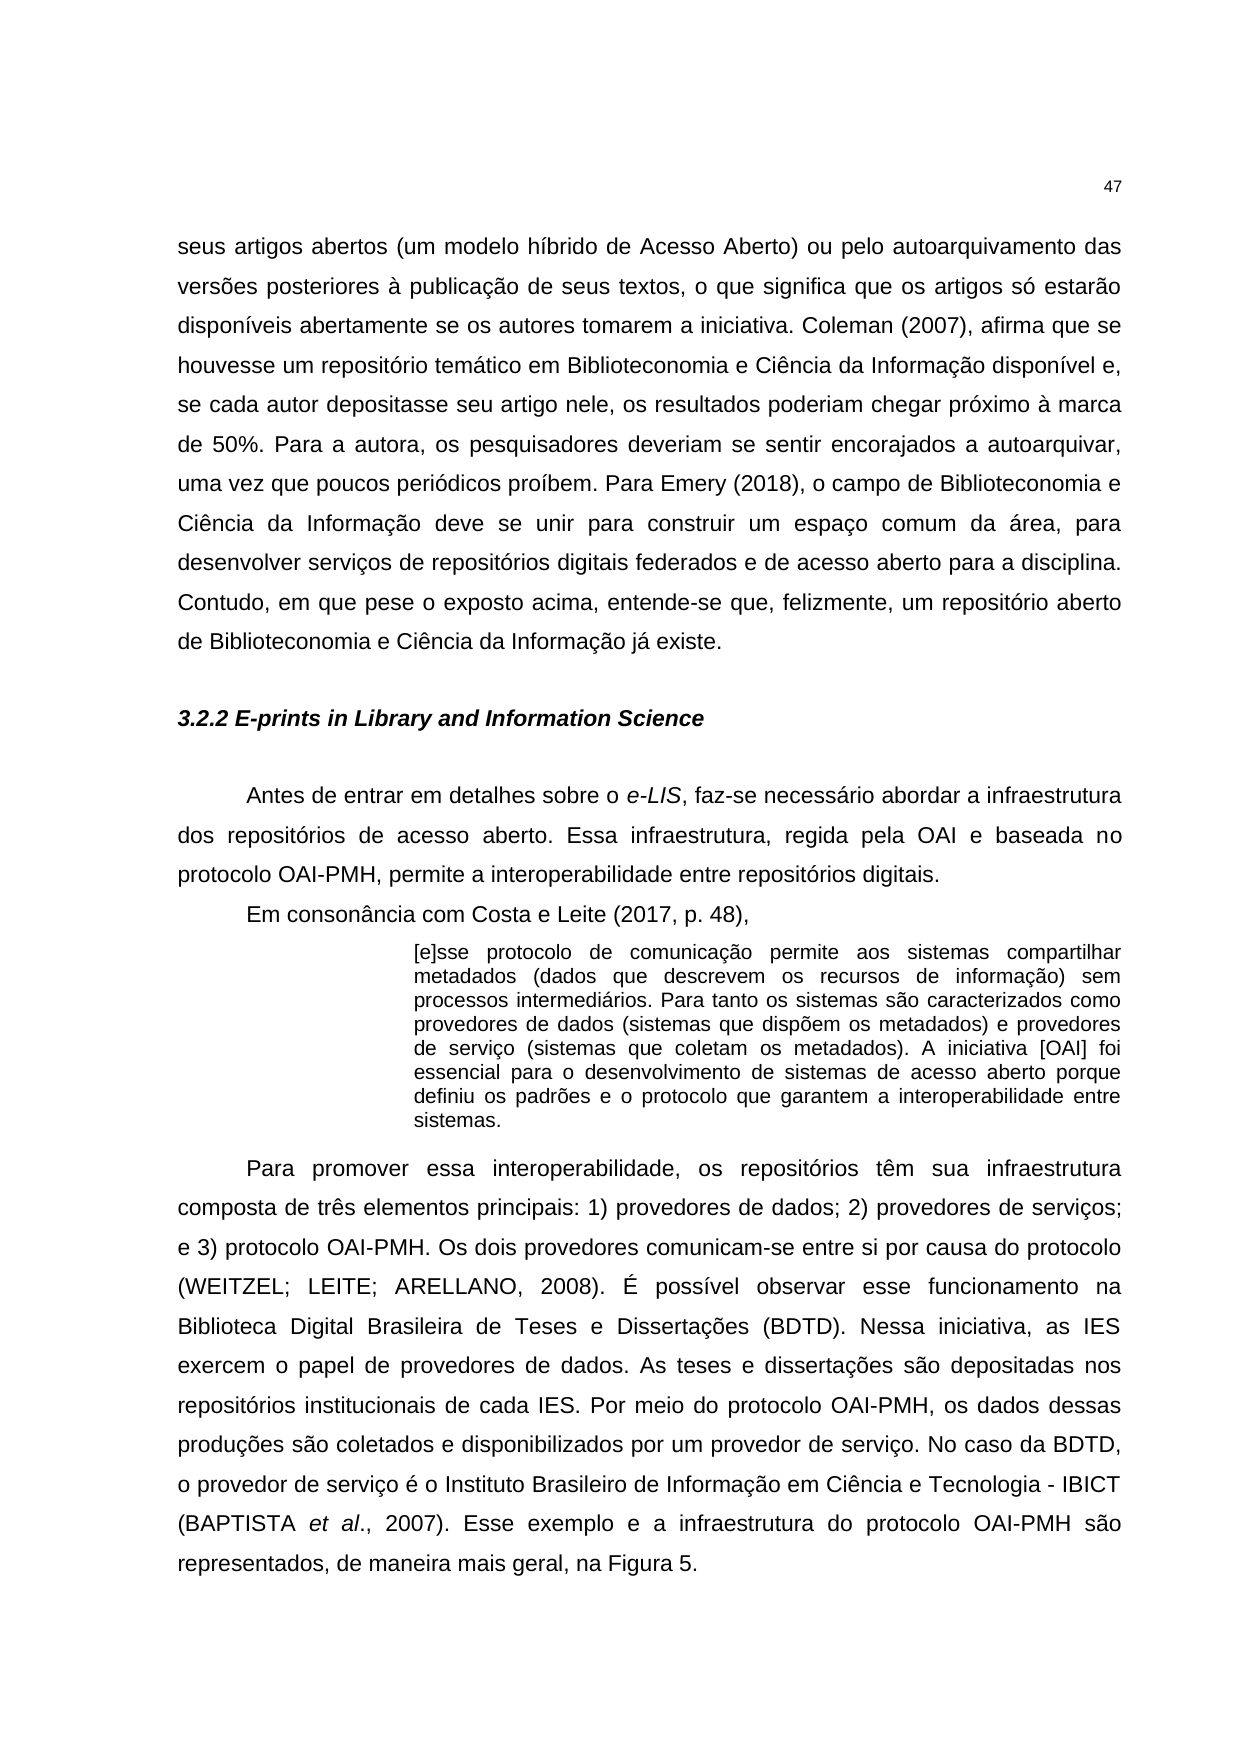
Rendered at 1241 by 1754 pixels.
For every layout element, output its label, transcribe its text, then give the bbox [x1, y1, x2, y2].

text [e]sse protocolo de comunicação permite aos sistemas compartilhar metadados (dados que descrevem os recursos de informação) sem processos intermediários. Para tanto os sistemas são caracterizados como provedores de dados (sistemas que dispõem os metadados) e provedores de serviço (sistemas que coletam os metadados). A iniciativa [OAI] foi essencial para o desenvolvimento de sistemas de acesso aberto porque definiu os padrões e o protocolo que garantem a interoperabilidade entre sistemas. [413, 940, 1122, 1132]
text Antes de entrar em detalhes sobre o e-LIS, faz-se necessário abordar a infraestrutura dos repositórios de acesso aberto. Essa infraestrutura, regida pela OAI e baseada no protocolo OAI-PMH, permite a interoperabilidade entre repositórios digitais. [177, 782, 1122, 887]
subtitle 3.2.2 E-prints in Library and Information Science [177, 705, 1122, 731]
text Para promover essa interoperabilidade, os repositórios têm sua infraestrutura composta de três elementos principais: 1) provedores de dados; 2) provedores de serviços; e 3) protocolo OAI-PMH. Os dois provedores comunicam-se entre si por causa do protocolo (WEITZEL; LEITE; ARELLANO, 2008). É possível observar esse funcionamento na Biblioteca Digital Brasileira de Teses e Dissertações (BDTD). Nessa iniciativa, as IES exercem o papel de provedores de dados. As teses e dissertações são depositadas nos repositórios institucionais de cada IES. Por meio do protocolo OAI-PMH, os dados dessas produções são coletados e disponibilizados por um provedor de serviço. No caso da BDTD, o provedor de serviço é o Instituto Brasileiro de Informação em Ciência e Tecnologia - IBICT (BAPTISTA et al., 2007). Esse exemplo e a infraestrutura do protocolo OAI-PMH são representados, de maneira mais geral, na Figura 5. [177, 1155, 1122, 1576]
text seus artigos abertos (um modelo híbrido de Acesso Aberto) ou pelo autoarquivamento das versões posteriores à publicação de seus textos, o que significa que os artigos só estarão disponíveis abertamente se os autores tomarem a iniciativa. Coleman (2007), afirma que se houvesse um repositório temático em Biblioteconomia e Ciência da Informação disponível e, se cada autor depositasse seu artigo nele, os resultados poderiam chegar próximo à marca de 50%. Para a autora, os pesquisadores deveriam se sentir encorajados a autoarquivar, uma vez que poucos periódicos proíbem. Para Emery (2018), o campo de Biblioteconomia e Ciência da Informação deve se unir para construir um espaço comum da área, para desenvolver serviços de repositórios digitais federados e de acesso aberto para a disciplina. Contudo, em que pese o exposto acima, entende-se que, felizmente, um repositório aberto de Biblioteconomia e Ciência da Informação já existe. [177, 233, 1122, 654]
text Em consonância com Costa e Leite (2017, p. 48), [177, 901, 1122, 927]
